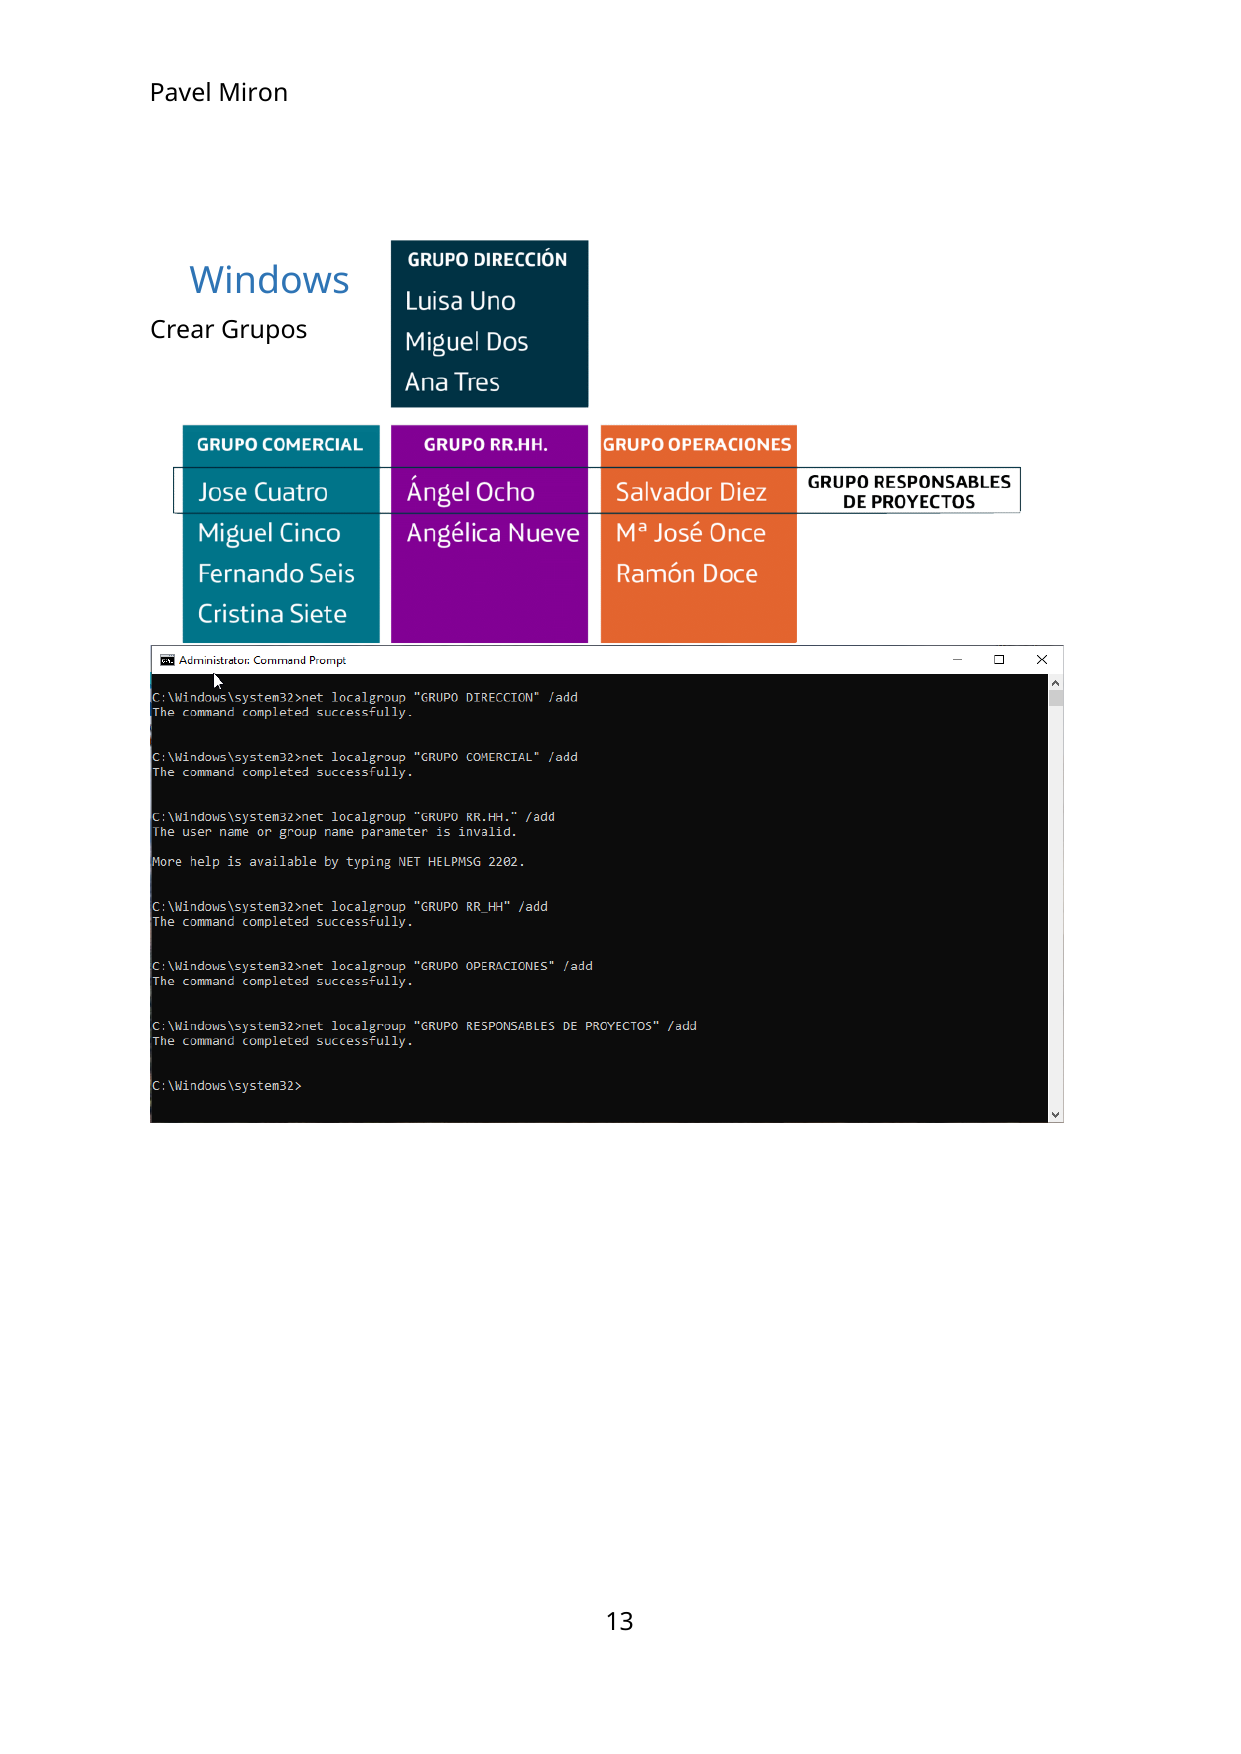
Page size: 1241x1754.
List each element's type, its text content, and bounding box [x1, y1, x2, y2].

text [589, 312, 1090, 346]
subtitle [589, 253, 1090, 304]
subtitle Windows [150, 253, 389, 304]
text Crear Grupos [150, 312, 389, 346]
